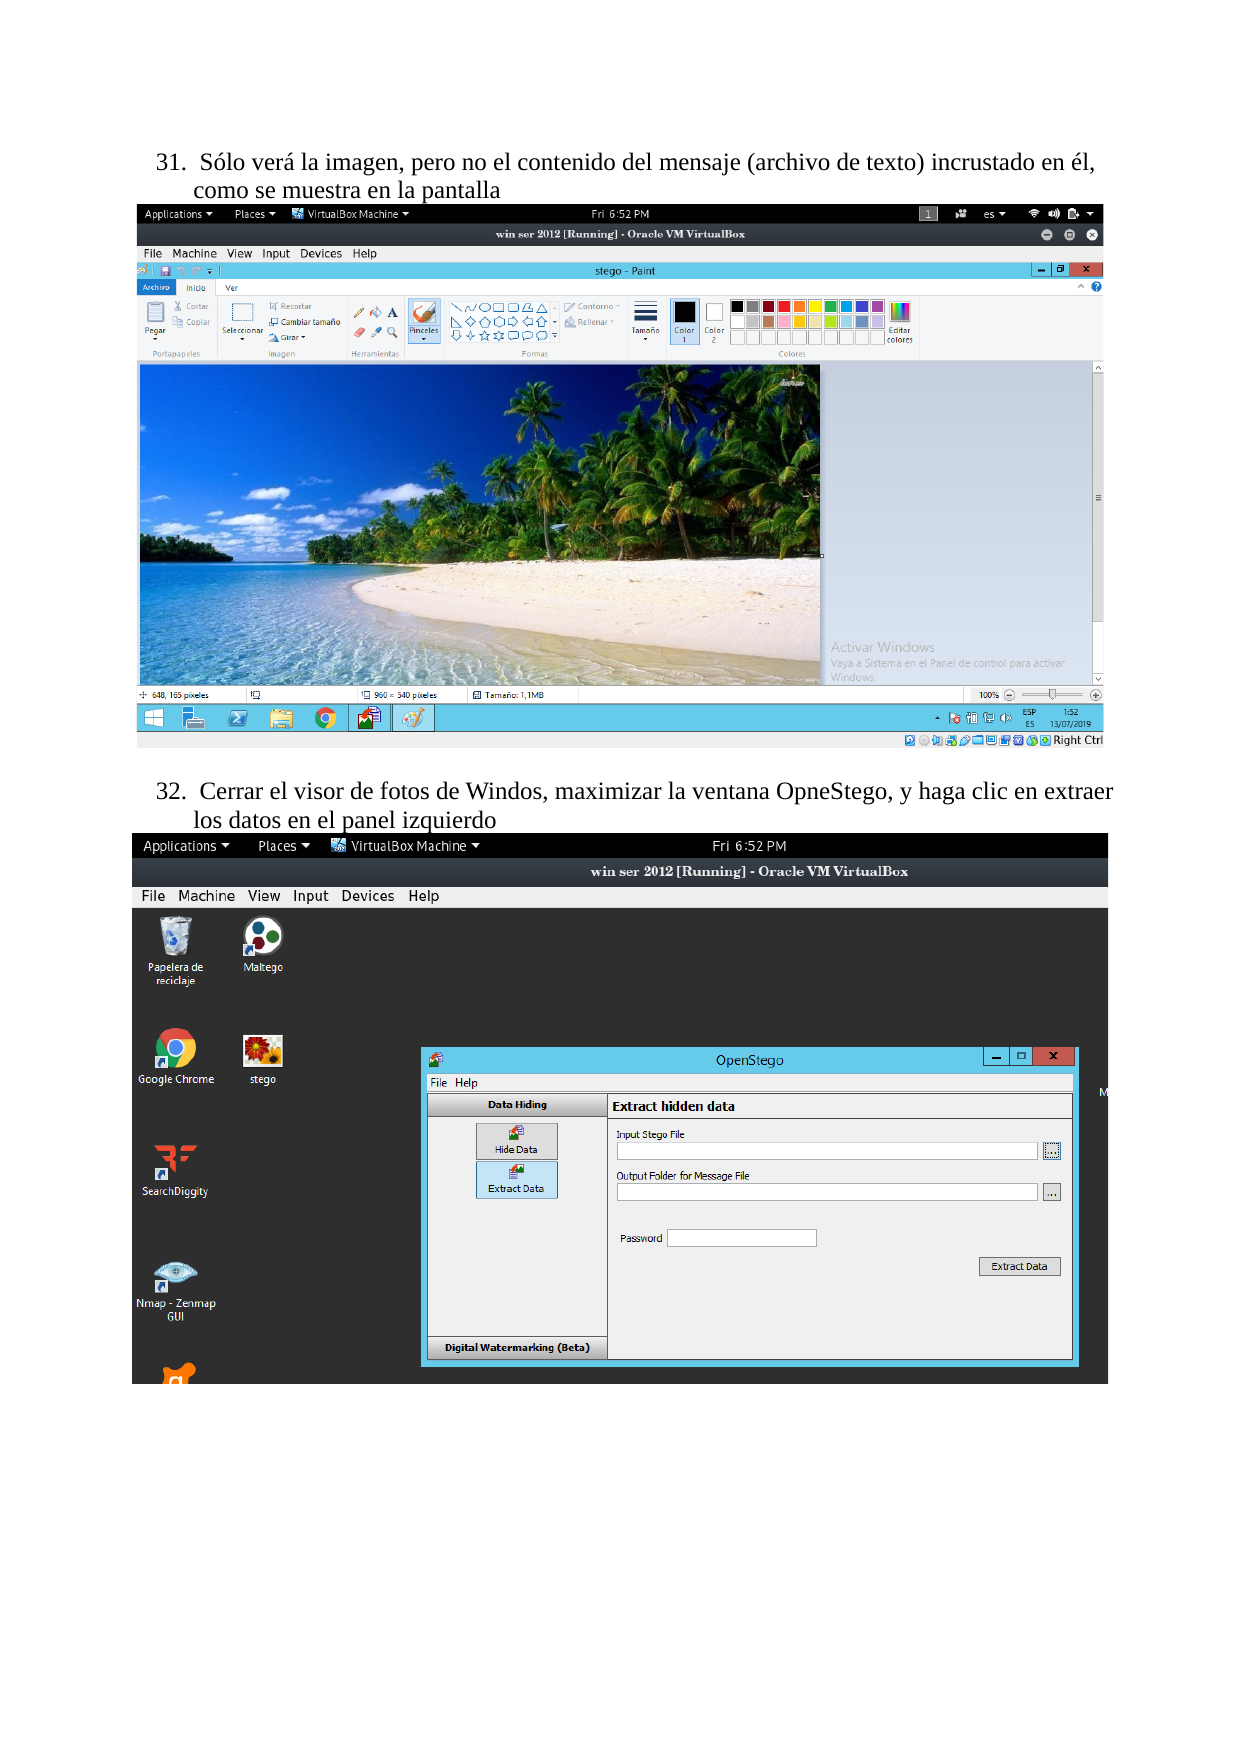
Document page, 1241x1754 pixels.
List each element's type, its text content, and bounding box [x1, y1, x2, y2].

list Sólo verá la imagen, pero no el contenido del mensaje (archivo de texto) incrustado en él, como se muestra en la pantalla [156, 147, 1122, 204]
list Cerrar el visor de fotos de Windos, maximizar la ventana OpneStego, y haga clic en extraer los datos en el panel izquierdo [156, 776, 1122, 834]
picture [136, 204, 1104, 748]
picture [132, 833, 1109, 1384]
